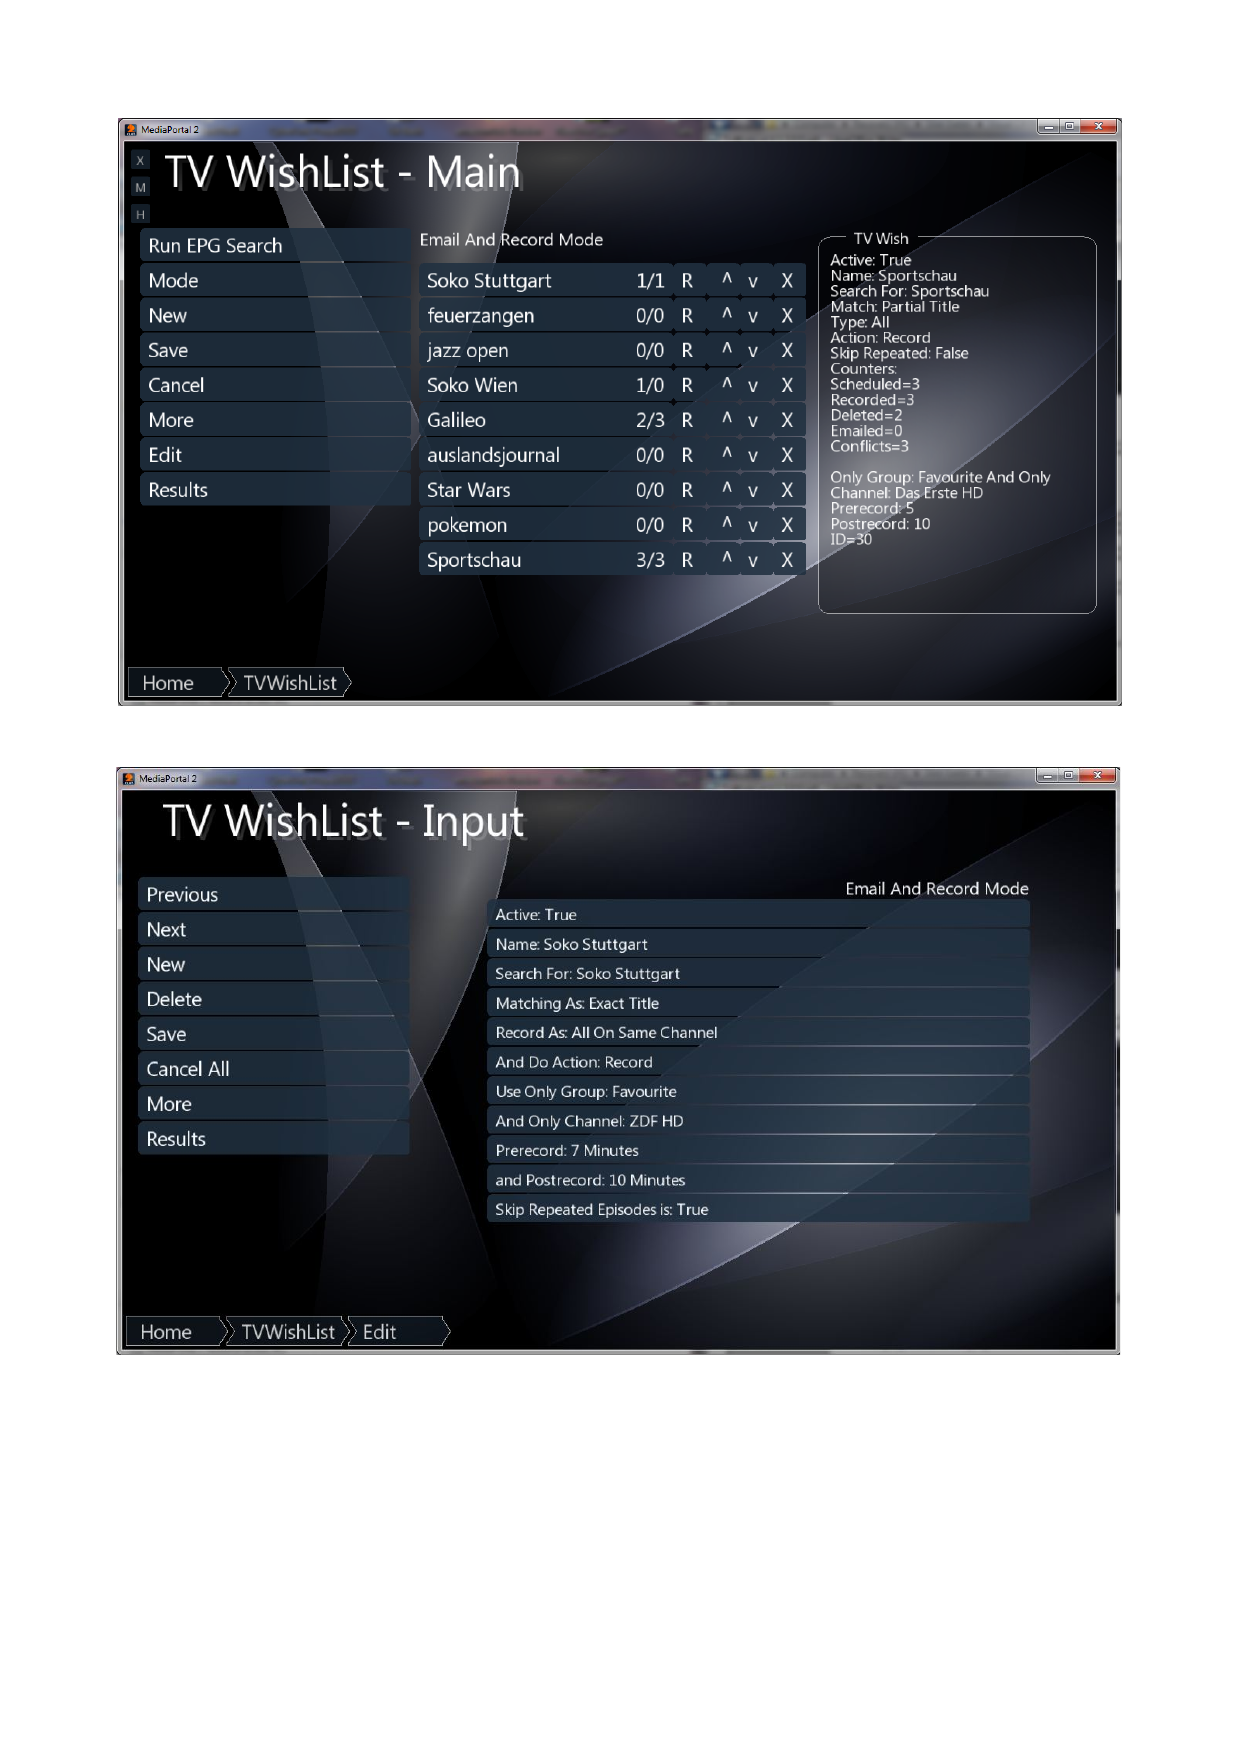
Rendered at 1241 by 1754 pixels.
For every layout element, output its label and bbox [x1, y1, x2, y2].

picture [116, 767, 1121, 1355]
picture [118, 118, 1122, 706]
